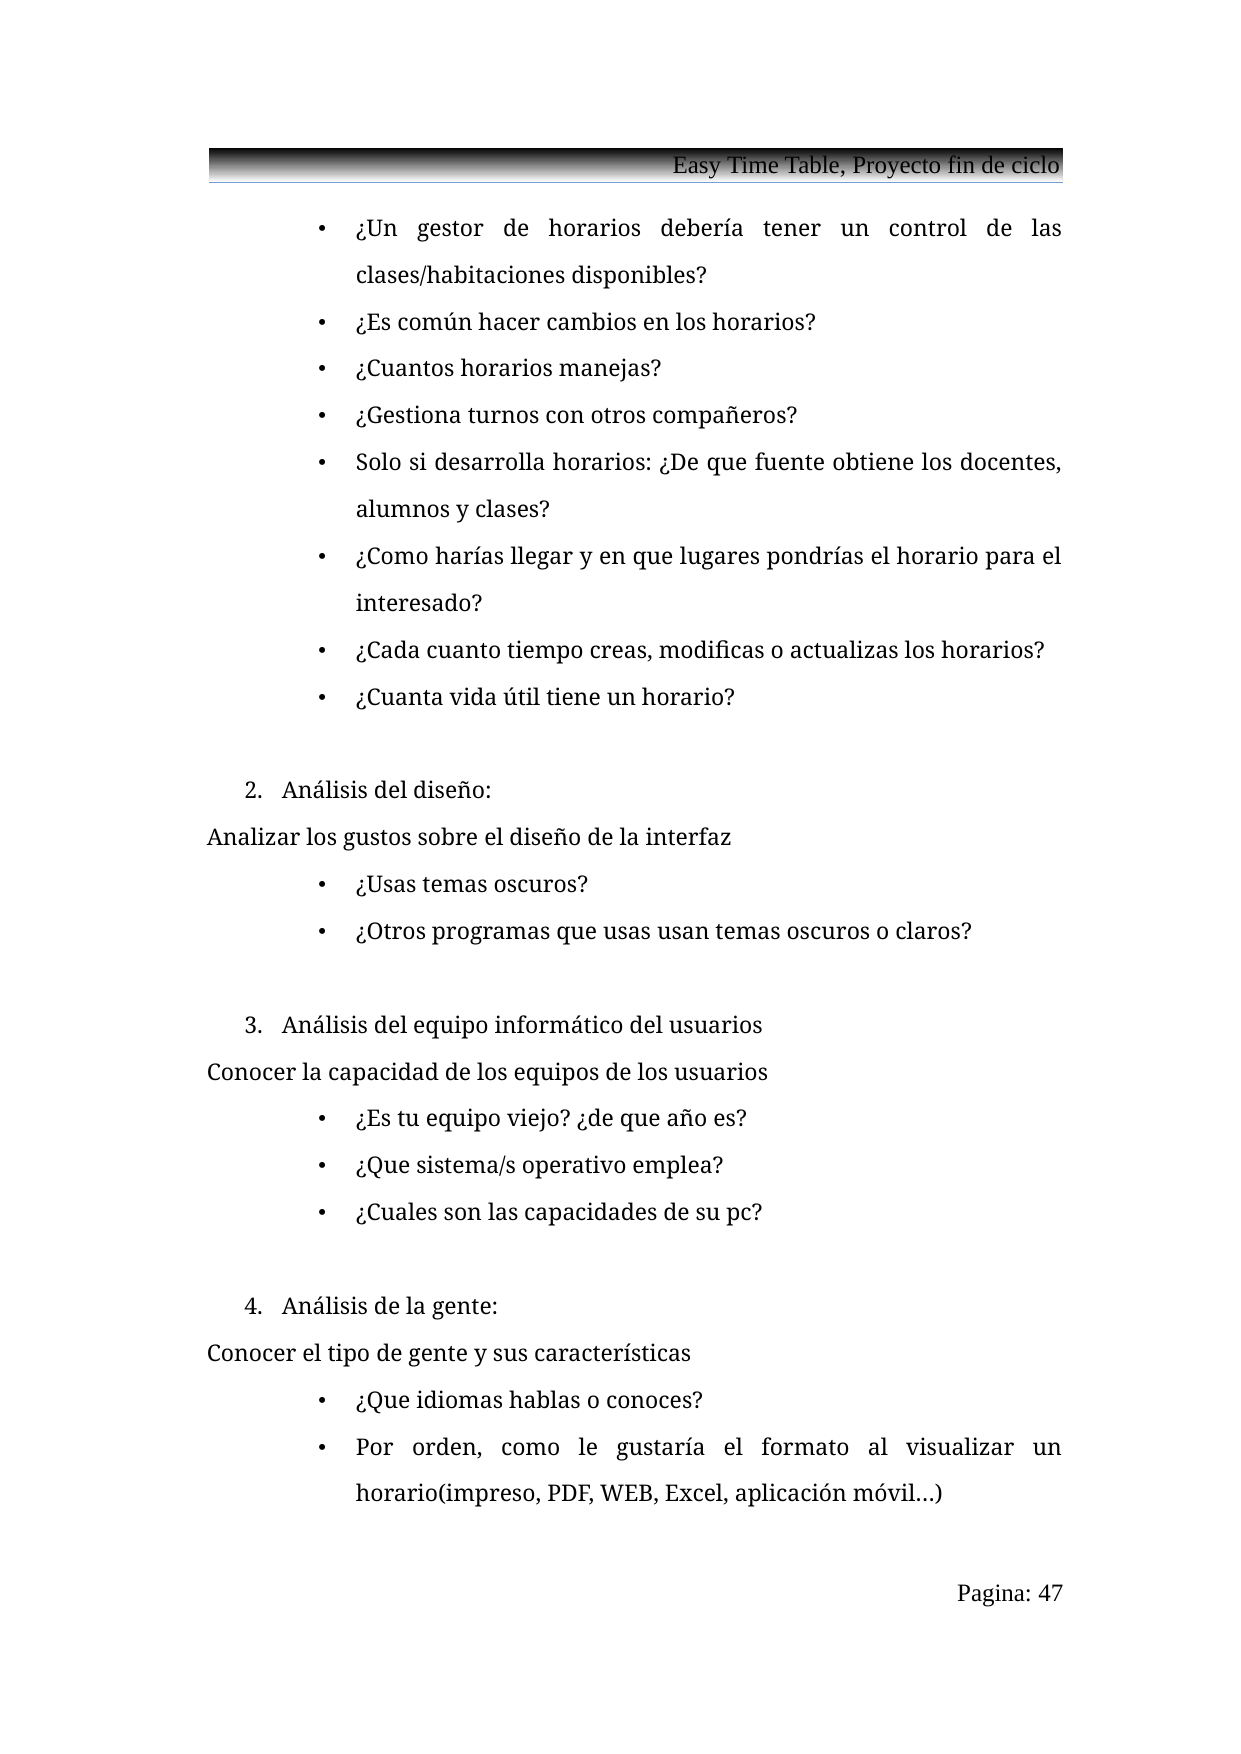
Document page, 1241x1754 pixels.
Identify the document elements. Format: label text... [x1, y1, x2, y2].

list Por orden, como le gustaría el formato al visualizar un horario(impreso, PDF, WEB, Excel, aplicación móvil…) [318, 1431, 1063, 1509]
list Análisis del diseño: [244, 774, 1063, 806]
list ¿Otros programas que usas usan temas oscuros o claros? [318, 915, 1063, 946]
text Conocer la capacidad de los equipos de los usuarios [207, 1056, 1063, 1087]
list ¿Es común hacer cambios en los horarios? [318, 306, 1063, 337]
list ¿Gestiona turnos con otros compañeros? [318, 399, 1063, 431]
list ¿Un gestor de horarios debería tener un control de las clases/habitaciones disponibles? [318, 212, 1063, 290]
list Análisis de la gente: [244, 1290, 1063, 1321]
text Analizar los gustos sobre el diseño de la interfaz [207, 821, 1063, 852]
list ¿Cuanta vida útil tiene un horario? [318, 681, 1063, 712]
list ¿Que idiomas hablas o conoces? [318, 1384, 1063, 1415]
list ¿Cuantos horarios manejas? [318, 352, 1063, 384]
list Solo si desarrolla horarios: ¿De que fuente obtiene los docentes, alumnos y clases? [318, 446, 1063, 524]
text Conocer el tipo de gente y sus características [207, 1337, 1063, 1368]
list ¿Como harías llegar y en que lugares pondrías el horario para el interesado? [318, 540, 1063, 618]
list Análisis del equipo informático del usuarios [244, 1009, 1063, 1040]
list ¿Cada cuanto tiempo creas, modificas o actualizas los horarios? [318, 634, 1063, 665]
list ¿Cuales son las capacidades de su pc? [318, 1196, 1063, 1227]
list ¿Que sistema/s operativo emplea? [318, 1149, 1063, 1181]
list ¿Usas temas oscuros? [318, 868, 1063, 899]
list ¿Es tu equipo viejo? ¿de que año es? [318, 1102, 1063, 1134]
